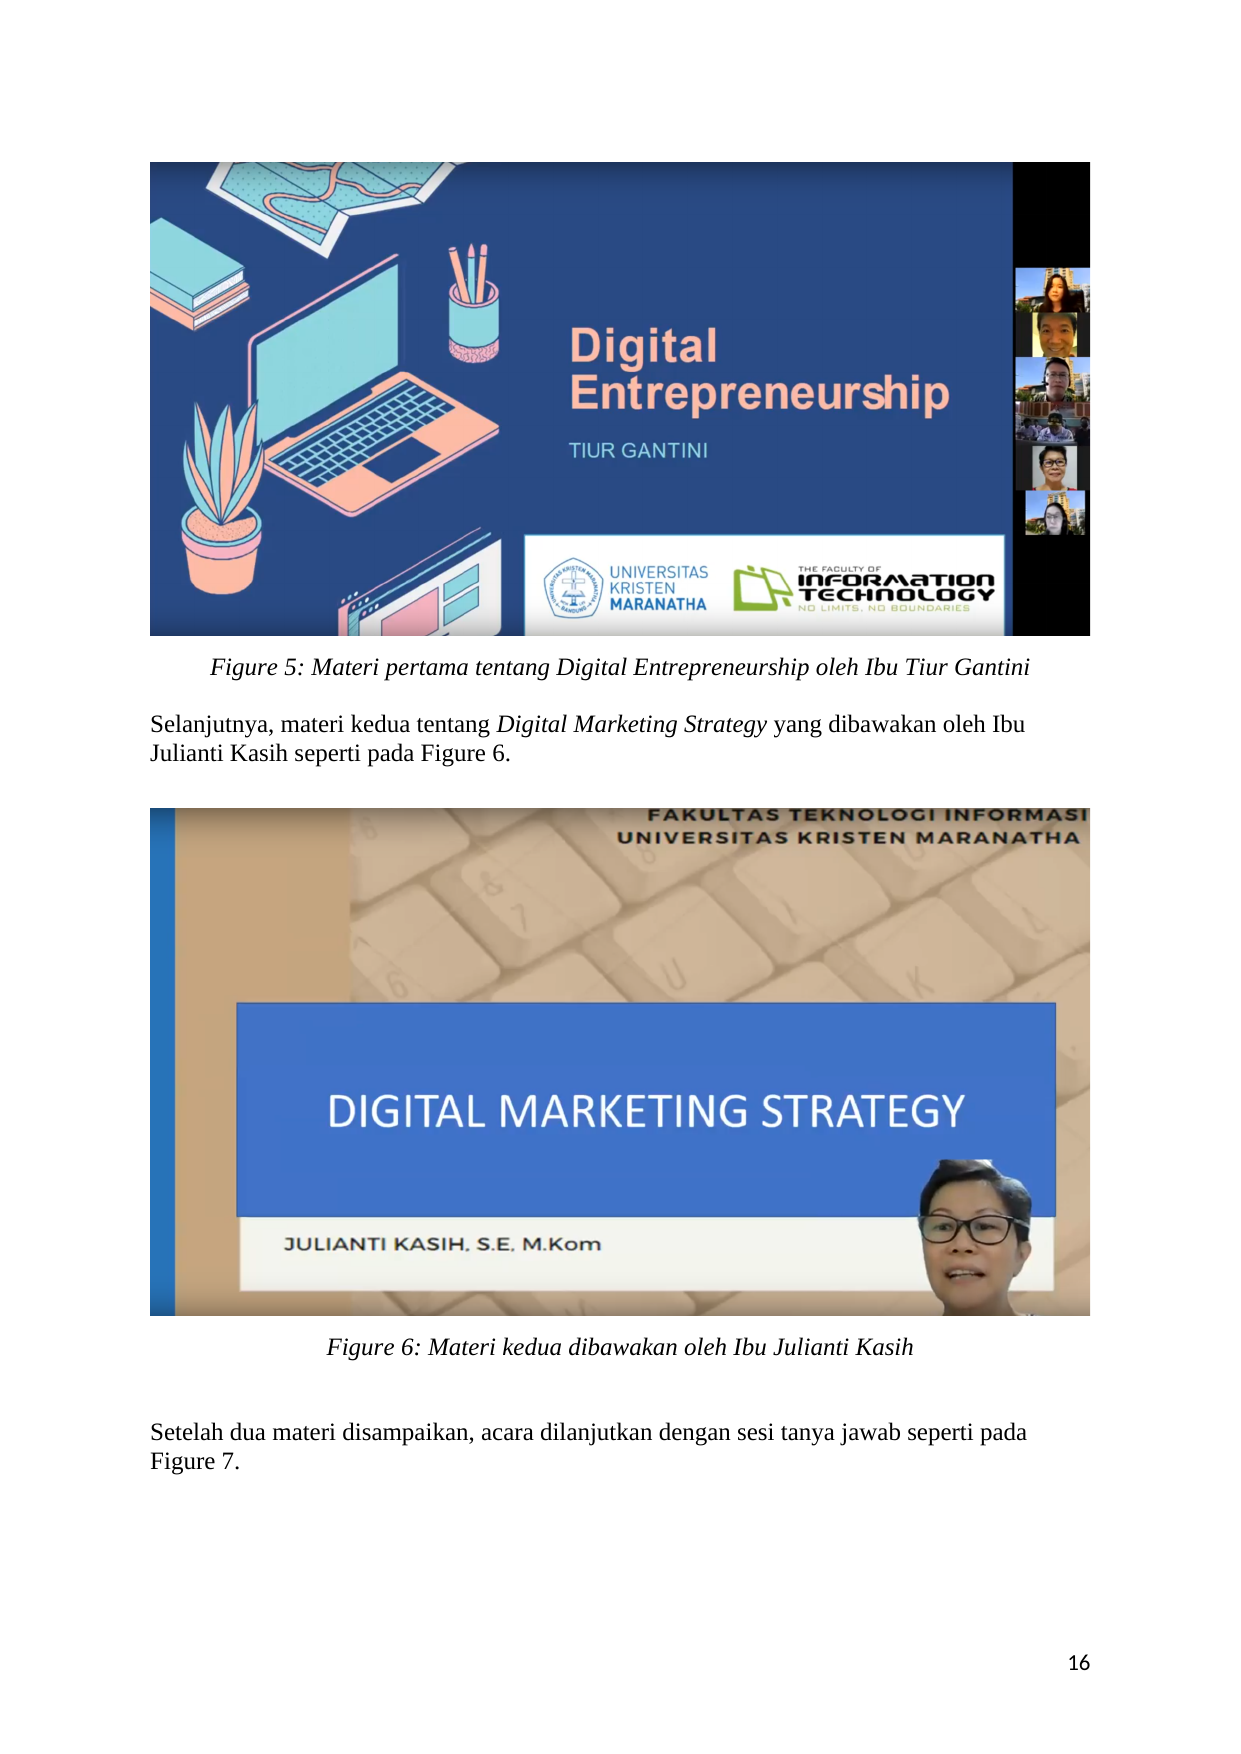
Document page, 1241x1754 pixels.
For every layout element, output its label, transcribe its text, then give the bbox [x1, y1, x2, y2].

text [150, 150, 1090, 162]
text Figure 5: Materi pertama tentang Digital Entrepreneurship oleh Ibu Tiur Gantini [150, 636, 1090, 681]
picture [150, 808, 1091, 1316]
text Setelah dua materi disampaikan, acara dilanjutkan dengan sesi tanya jawab seperti pada Figure 7. [150, 1417, 1090, 1475]
picture [150, 162, 1091, 636]
text Selanjutnya, materi kedua tentang Digital Marketing Strategy yang dibawakan oleh Ibu Julianti Kasih seperti pada Figure 6. [150, 681, 1090, 796]
text Figure 6: Materi kedua dibawakan oleh Ibu Julianti Kasih [150, 1316, 1090, 1361]
